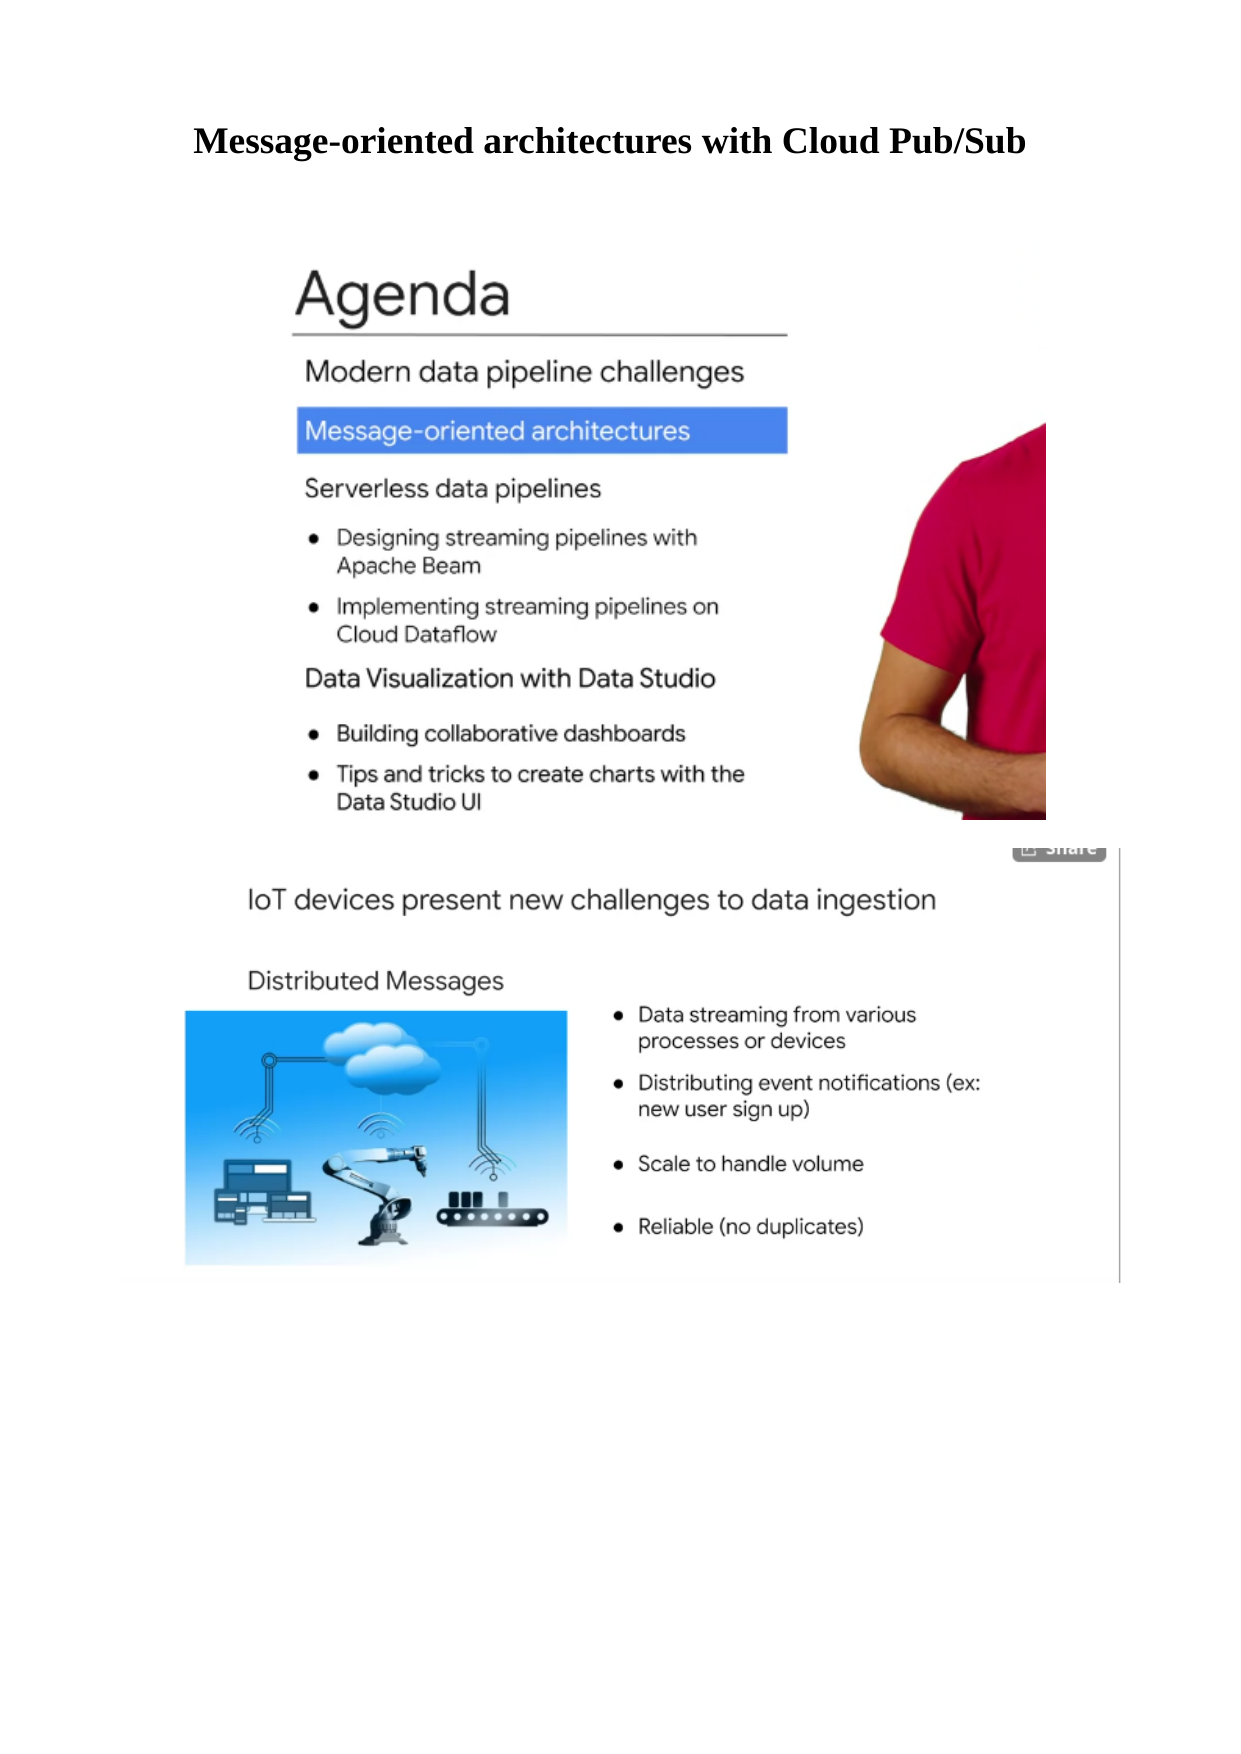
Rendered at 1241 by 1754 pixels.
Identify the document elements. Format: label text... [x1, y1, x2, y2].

picture [194, 202, 1046, 820]
subtitle Message-oriented architectures with Cloud Pub/Sub [118, 118, 1122, 161]
picture [118, 848, 1123, 1283]
